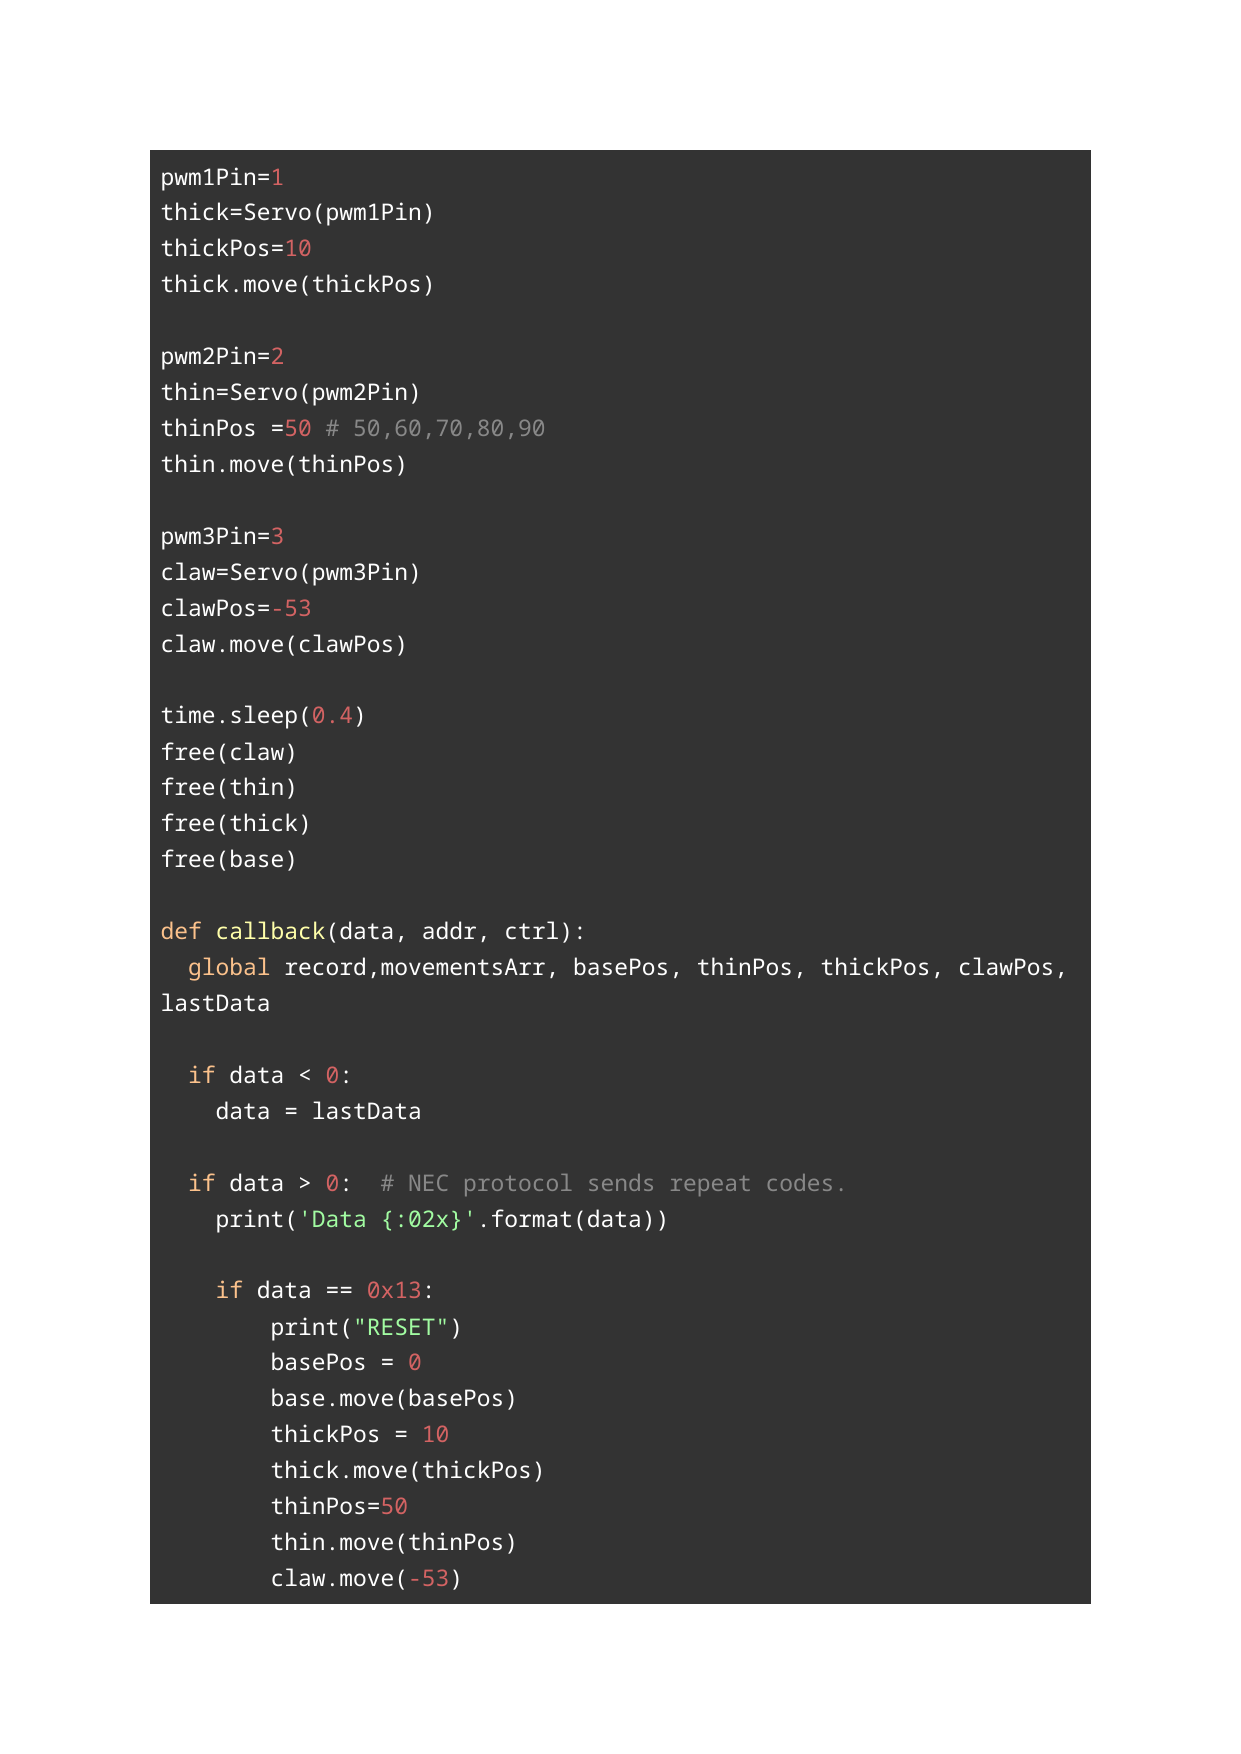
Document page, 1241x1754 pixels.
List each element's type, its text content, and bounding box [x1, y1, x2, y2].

table_header pwm1Pin=1 thick=Servo(pwm1Pin) thickPos=10 thick.move(thickPos) pwm2Pin=2 thin=Servo(pwm2Pin) thinPos =50 # 50,60,70,80,90 thin.move(thinPos) pwm3Pin=3 claw=Servo(pwm3Pin) clawPos=-53 claw.move(clawPos) time.sleep(0.4) free(claw) free(thin) free(thick) free(base) def callback(data, addr, ctrl): global record,movementsArr, basePos, thinPos, thickPos, clawPos, lastData if data < 0: data = lastData if data > 0: # NEC protocol sends repeat codes. print('Data {:02x}'.format(data)) if data == 0x13: print("RESET") basePos = 0 base.move(basePos) thickPos = 10 thick.move(thickPos) thinPos=50 thin.move(thinPos) claw.move(-53) [150, 150, 1091, 1604]
